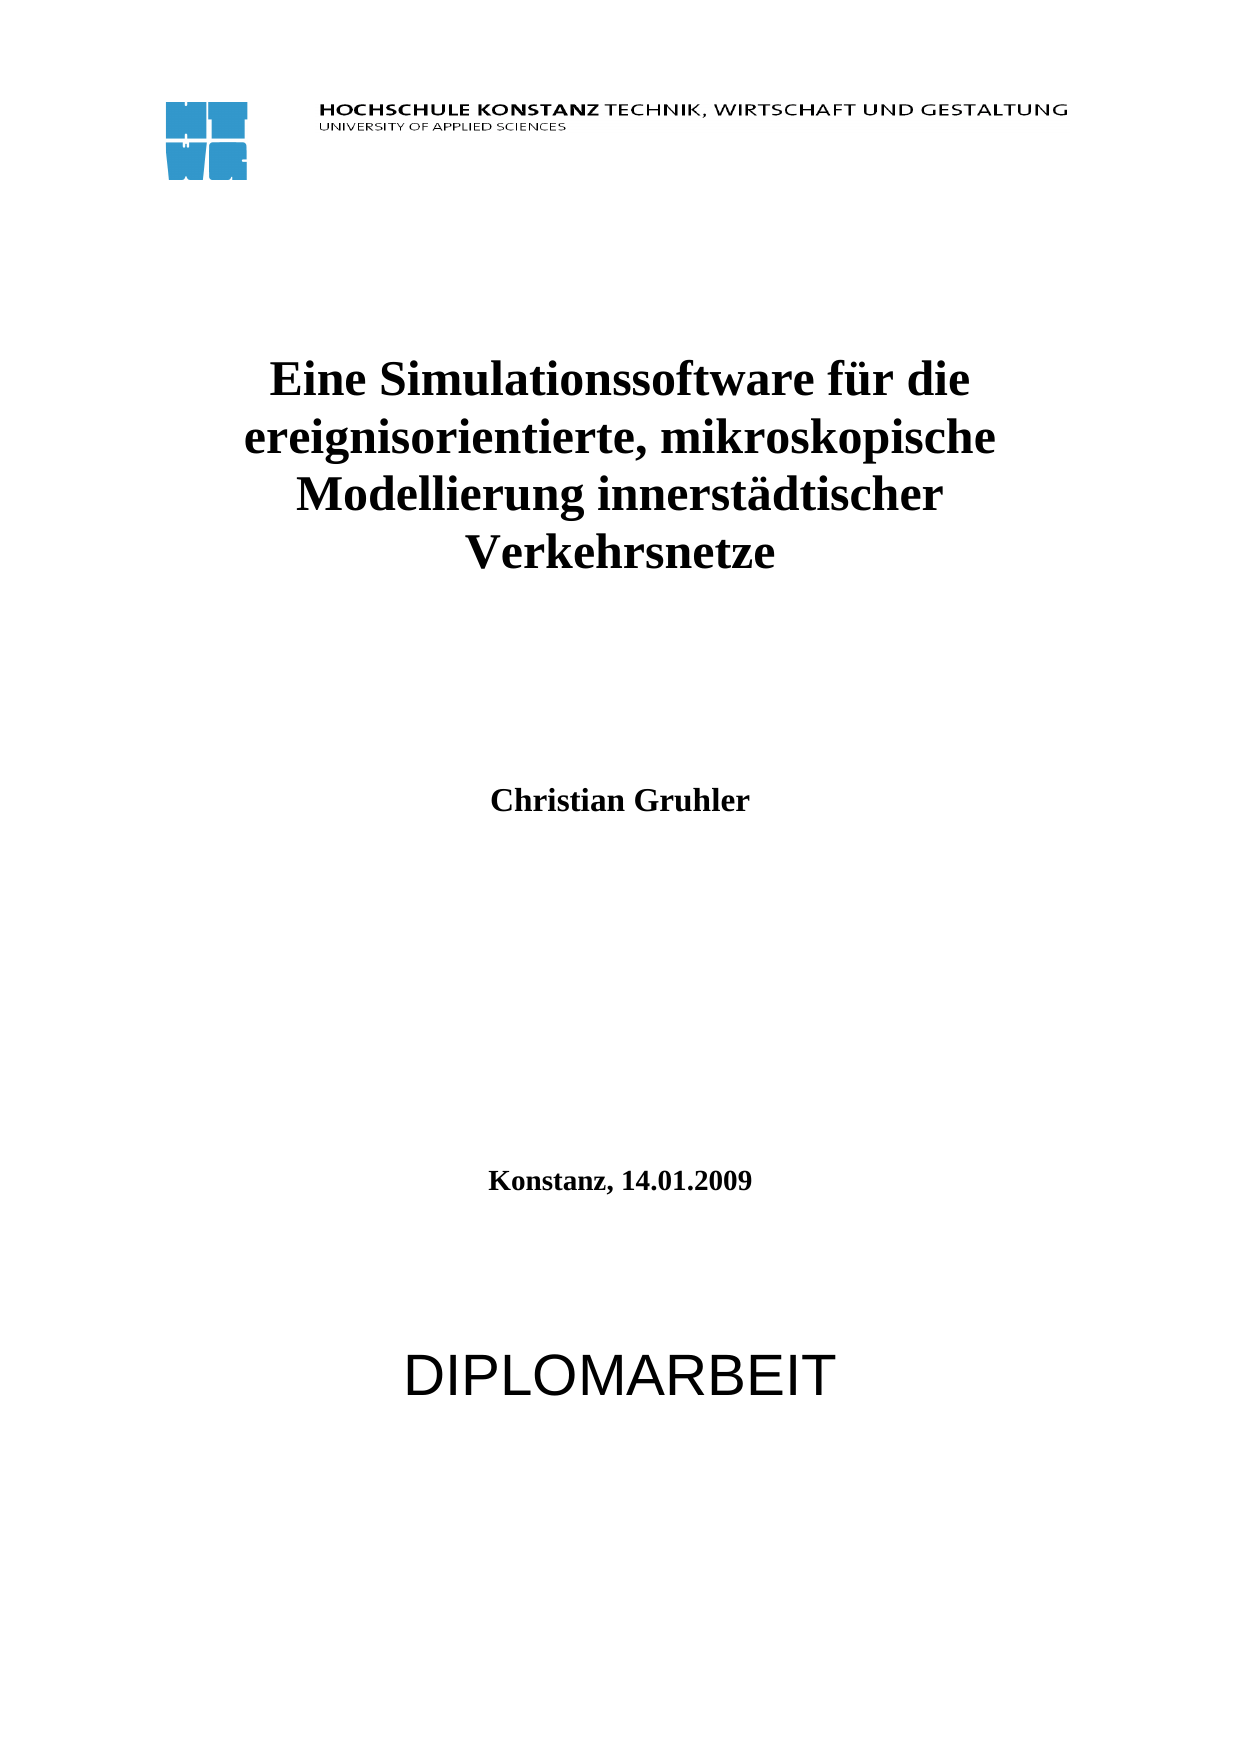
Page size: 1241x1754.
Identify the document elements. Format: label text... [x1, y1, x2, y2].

text Christian Gruhler [148, 780, 1092, 818]
picture [165, 102, 248, 180]
text Eine Simulationssoftware für die ereignisorientierte, mikroskopische Modellierung innerstädtischer Verkehrsnetze [148, 349, 1092, 579]
text Konstanz, 14.01.2009 [148, 1163, 1092, 1197]
picture [315, 102, 1070, 133]
text DIPLOMARBEIT [148, 1341, 1092, 1408]
